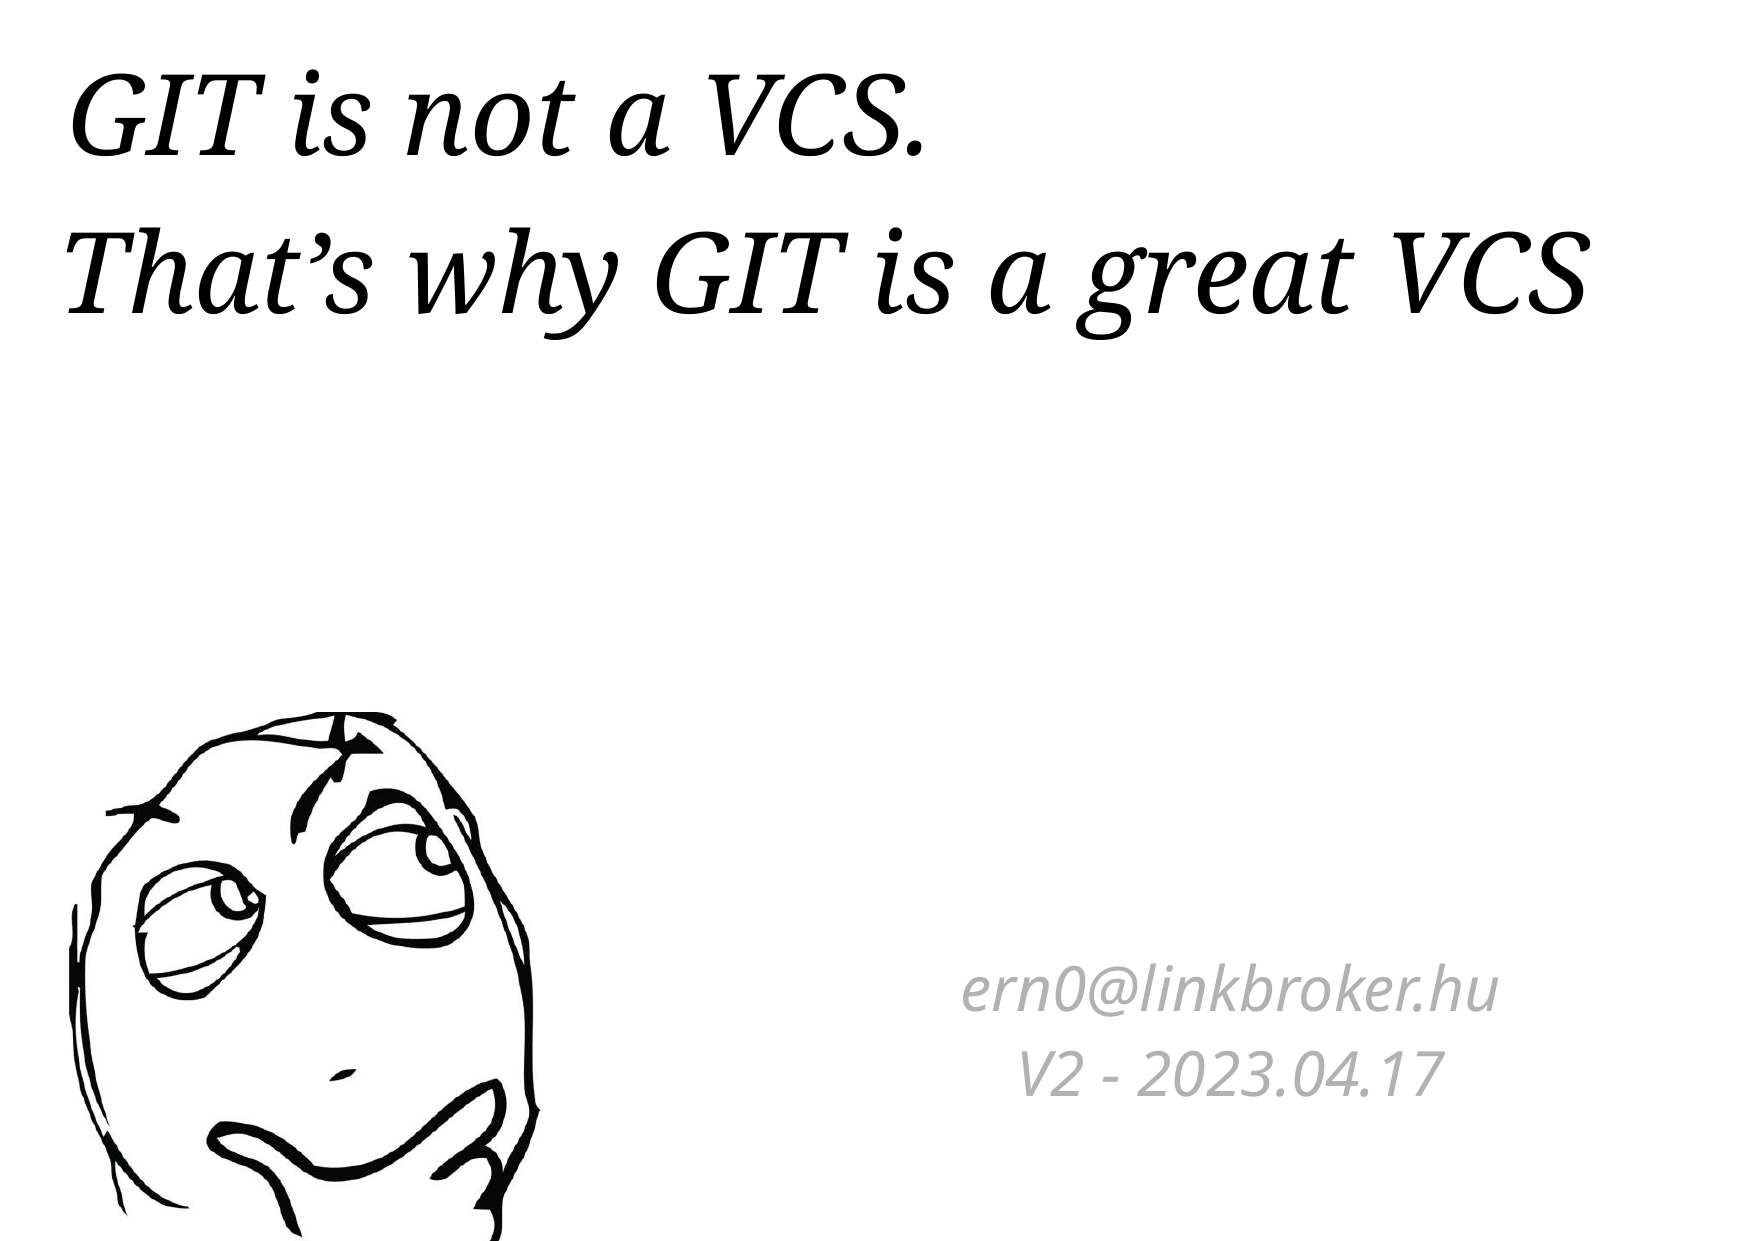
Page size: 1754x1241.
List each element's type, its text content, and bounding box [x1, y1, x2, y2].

text GIT is not a VCS. [0, 17, 1754, 193]
text That’s why GIT is a great VCS [0, 193, 1754, 346]
text ern0@linkbroker.hu V2 - 2023.04.17 [714, 944, 1754, 1114]
picture [0, 712, 714, 1241]
